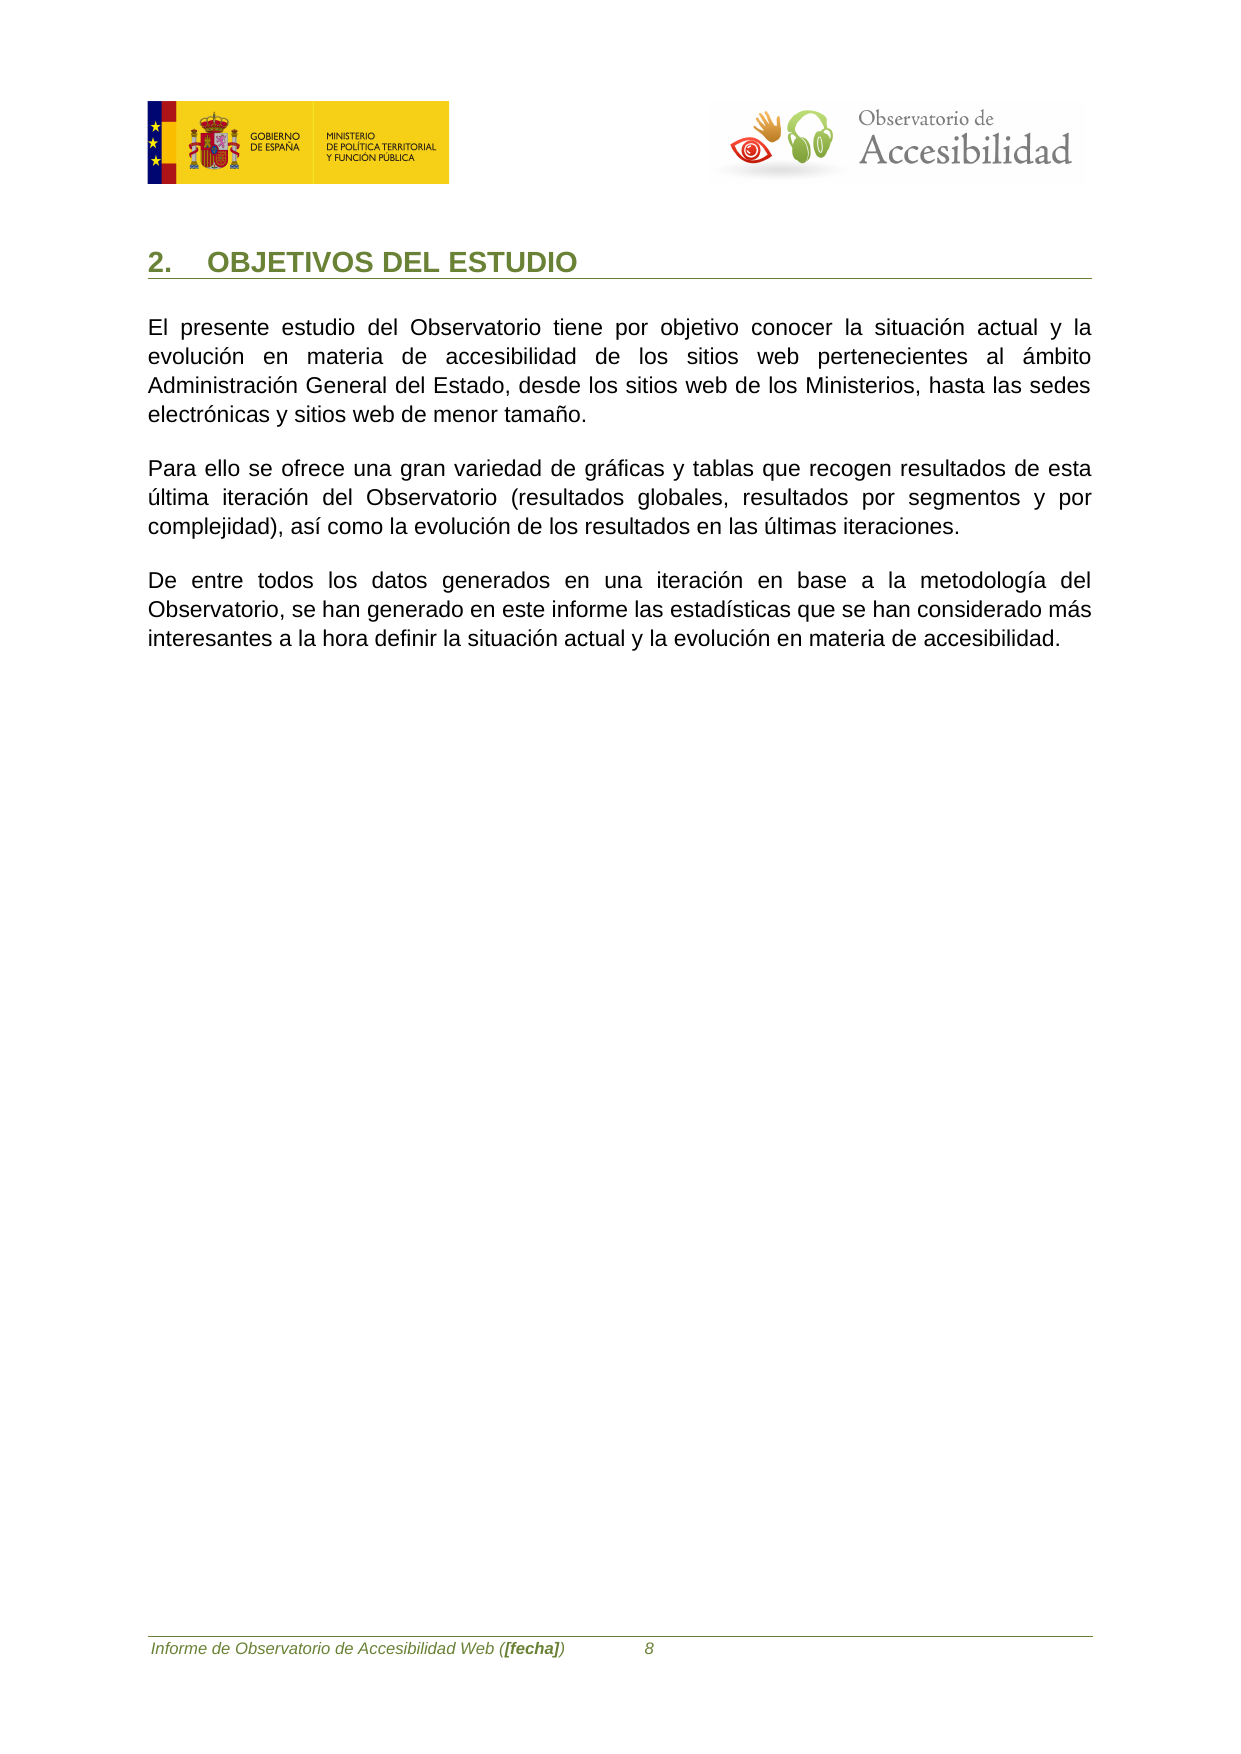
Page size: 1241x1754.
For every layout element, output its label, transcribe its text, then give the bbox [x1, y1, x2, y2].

text Para ello se ofrece una gran variedad de gráficas y tablas que recogen resultados de esta última iteración del Observatorio (resultados globales, resultados por segmentos y por complejidad), así como la evolución de los resultados en las últimas iteraciones. [148, 455, 1092, 539]
text De entre todos los datos generados en una iteración en base a la metodología del Observatorio, se han generado en este informe las estadísticas que se han considerado más interesantes a la hora definir la situación actual y la evolución en materia de accesibilidad. [148, 567, 1092, 651]
picture [147, 101, 450, 184]
text El presente estudio del Observatorio tiene por objetivo conocer la situación actual y la evolución en materia de accesibilidad de los sitios web pertenecientes al ámbito Administración General del Estado, desde los sitios web de los Ministerios, hasta las sedes electrónicas y sitios web de menor tamaño. [148, 314, 1092, 427]
picture [710, 101, 1086, 184]
subtitle Objetivos del estudio [148, 245, 1092, 278]
